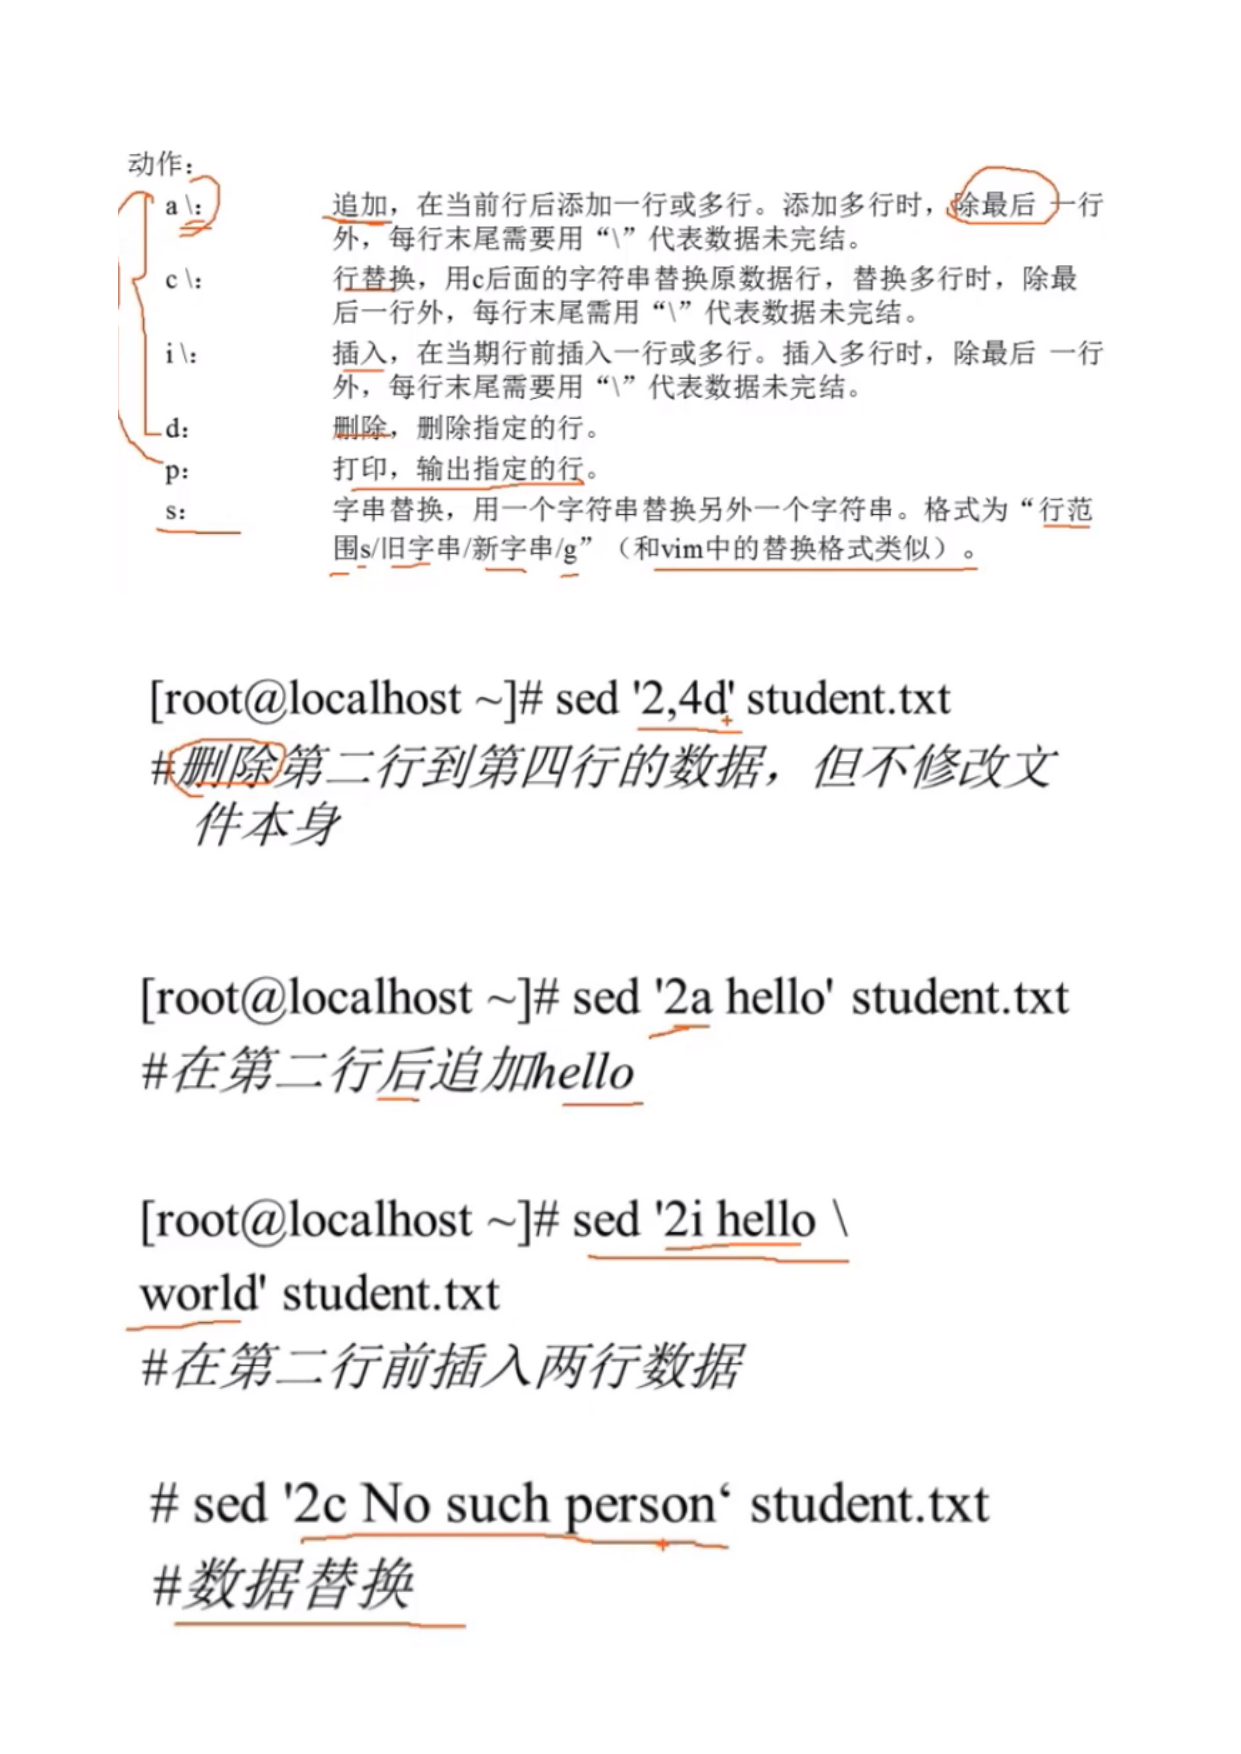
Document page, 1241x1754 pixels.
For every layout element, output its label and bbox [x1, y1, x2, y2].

picture [118, 118, 1123, 594]
picture [117, 1442, 1096, 1655]
picture [118, 641, 1123, 899]
picture [118, 946, 1123, 1426]
